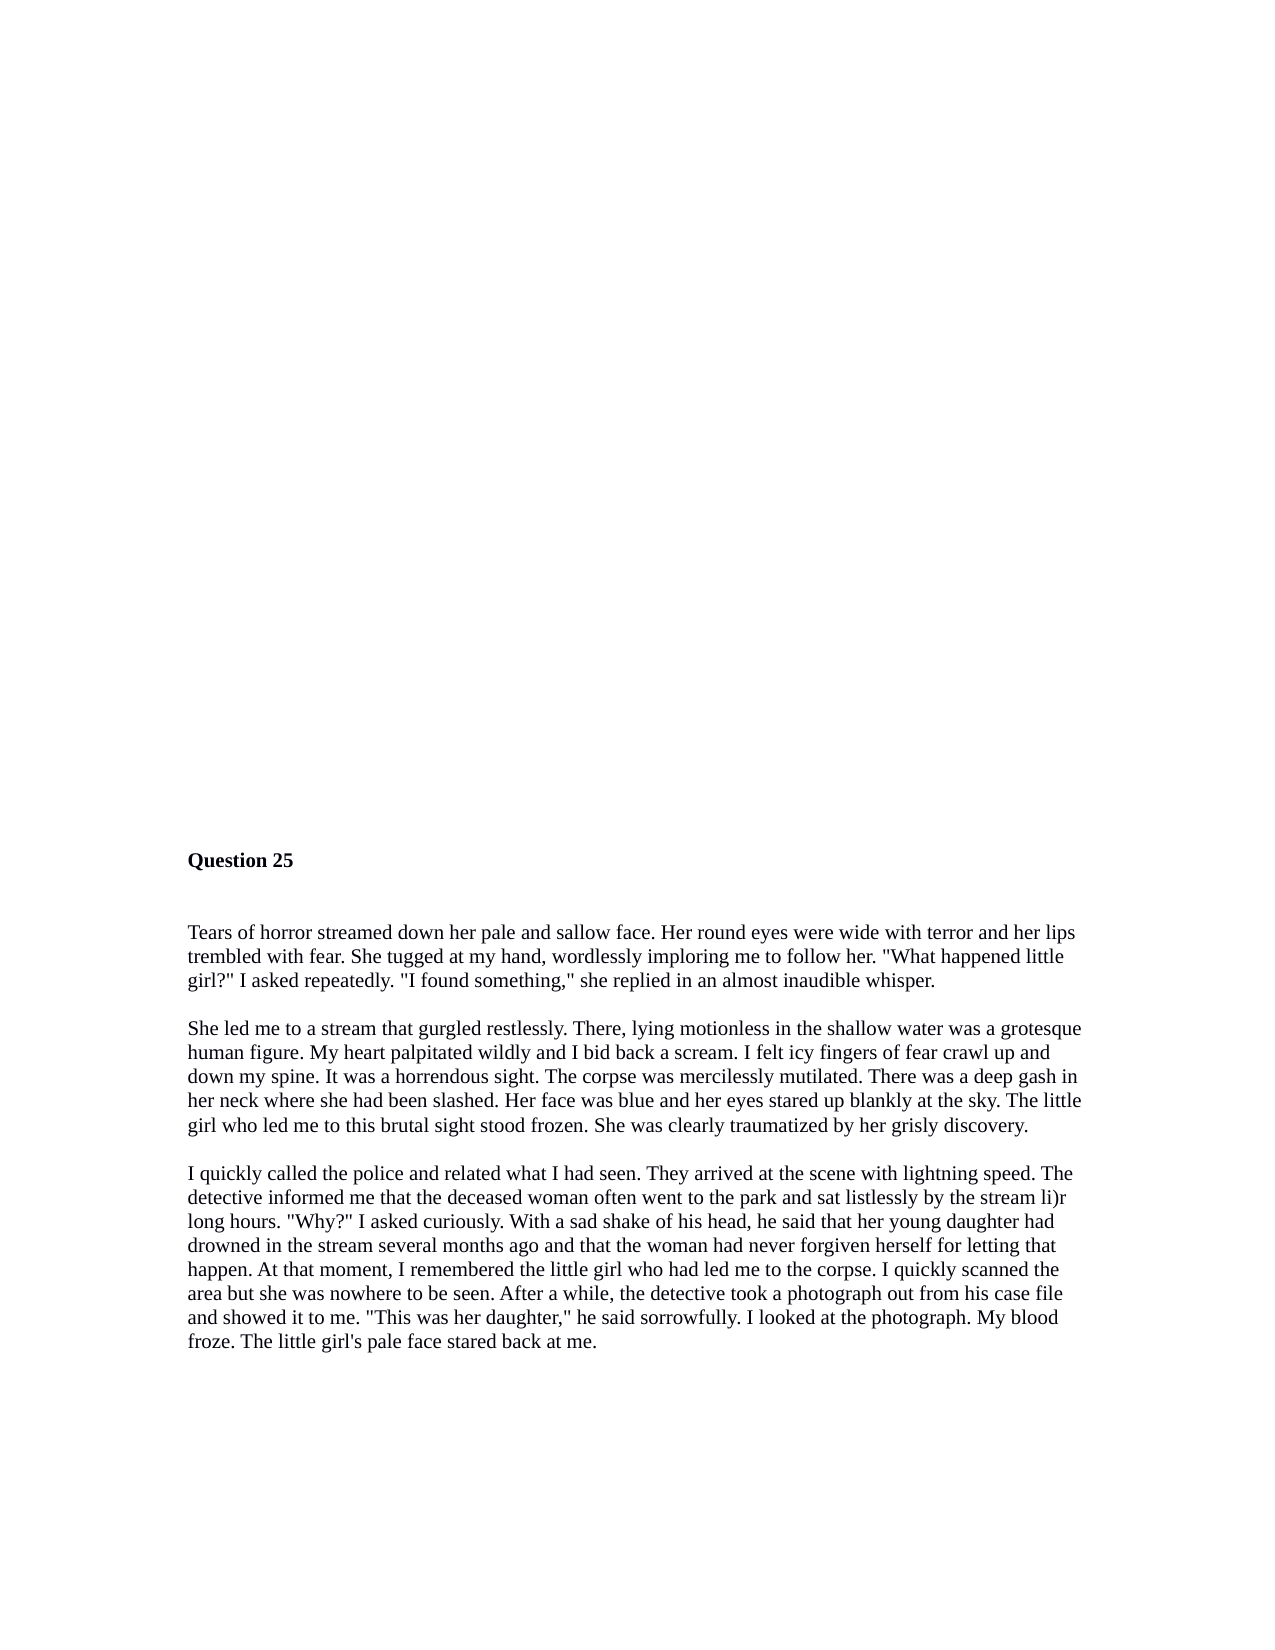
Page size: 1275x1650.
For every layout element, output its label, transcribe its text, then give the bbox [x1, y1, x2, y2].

text Question 25 [187, 848, 1087, 872]
text I quickly called the police and related what I had seen. They arrived at the scene with lightning speed. The detective informed me that the deceased woman often went to the park and sat listlessly by the stream li)r long hours. "Why?" I asked curiously. With a sad shake of his head, he said that her young daughter had drowned in the stream several months ago and that the woman had never forgiven herself for letting that happen. At that moment, I remembered the little girl who had led me to the corpse. I quickly scanned the area but she was nowhere to be seen. After a while, the detective took a photograph out from his case file and showed it to me. "This was her daughter," he said sorrowfully. I looked at the photograph. My blood froze. The little girl's pale face stared back at me. [187, 1161, 1087, 1353]
text Tears of horror streamed down her pale and sallow face. Her round eyes were wide with terror and her lips trembled with fear. She tugged at my hand, wordlessly imploring me to follow her. "What happened little girl?" I asked repeatedly. "I found something," she replied in an almost inaudible whisper. [187, 920, 1087, 992]
text She led me to a stream that gurgled restlessly. There, lying motionless in the shallow water was a grotesque human figure. My heart palpitated wildly and I bid back a scream. I felt icy fingers of fear crawl up and down my spine. It was a horrendous sight. The corpse was mercilessly mutilated. There was a deep gash in her neck where she had been slashed. Her face was blue and her eyes stared up blankly at the sky. The little girl who led me to this brutal sight stood frozen. She was clearly traumatized by her grisly discovery. [187, 1016, 1087, 1137]
